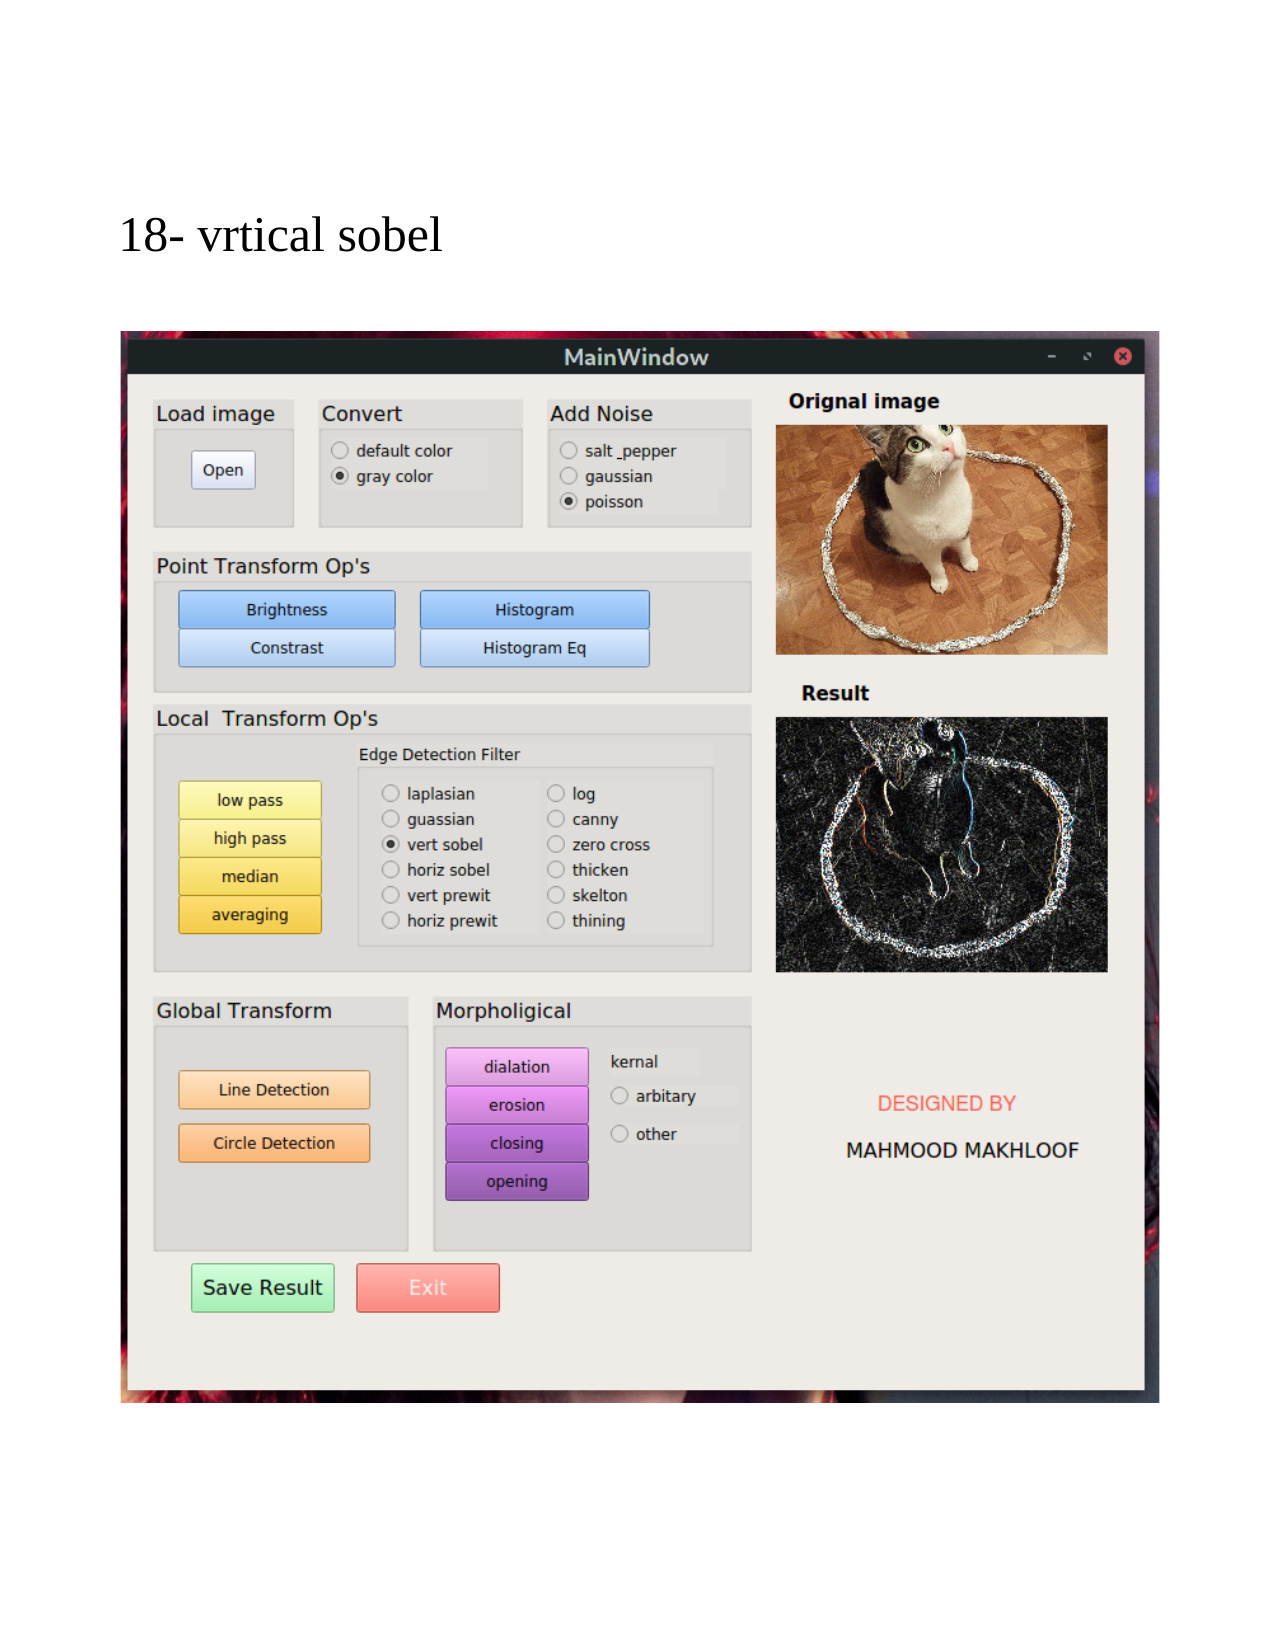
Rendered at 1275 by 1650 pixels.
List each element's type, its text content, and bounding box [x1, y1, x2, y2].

text 18- vrtical sobel [118, 204, 1157, 262]
picture [120, 331, 1160, 1403]
